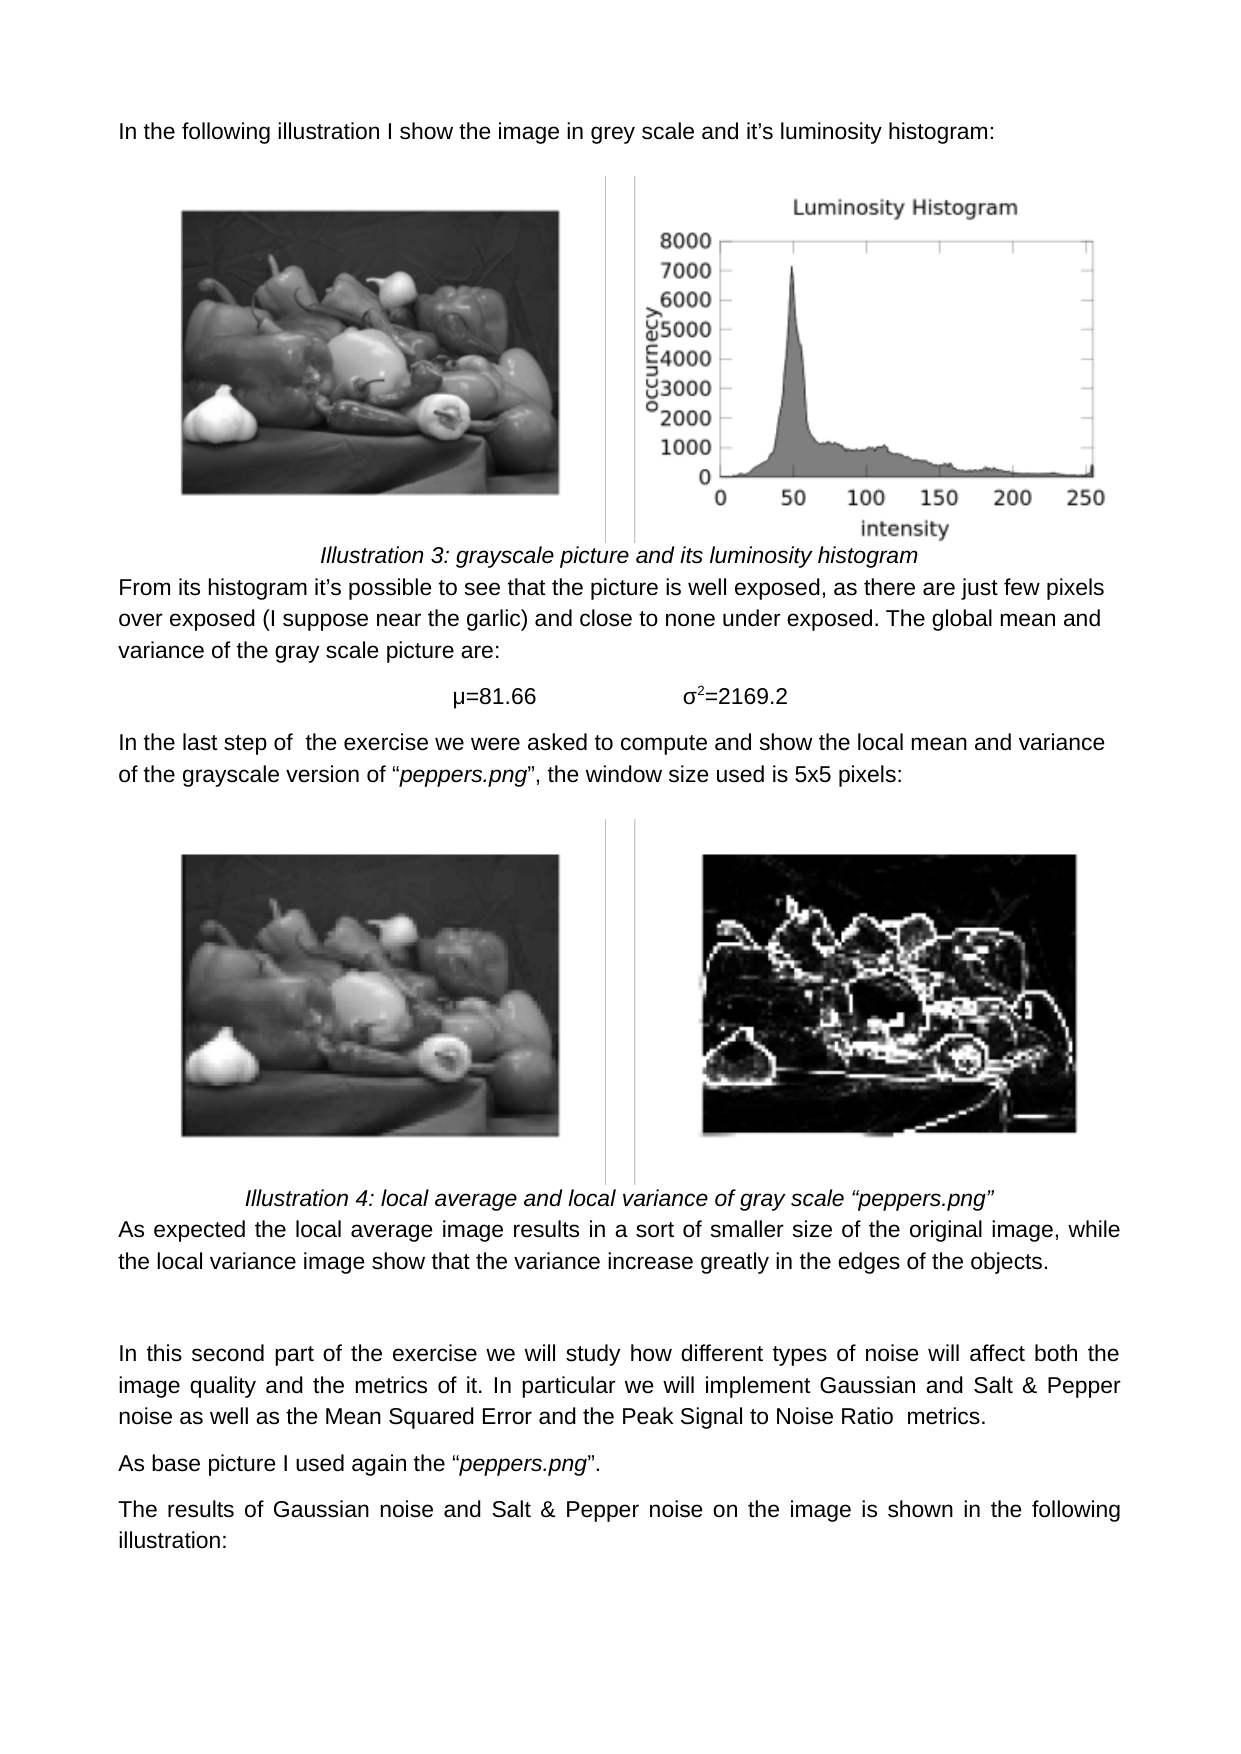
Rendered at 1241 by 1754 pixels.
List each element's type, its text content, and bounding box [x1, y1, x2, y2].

text Illustration 3: grayscale picture and its luminosity histogram [118, 543, 1122, 568]
text [118, 164, 1122, 176]
text From its histogram it’s possible to see that the picture is well exposed, as there are just few pixels over exposed (I suppose near the garlic) and close to none under exposed. The global mean and variance of the gray scale picture are: [118, 568, 1122, 663]
text In the following illustration I show the image in grey scale and it’s luminosity histogram: [118, 118, 1122, 144]
text The results of Gaussian noise and Salt & Pepper noise on the image is shown in the following illustration: [118, 1496, 1122, 1553]
text In this second part of the exercise we will study how different types of noise will affect both the image quality and the metrics of it. In particular we will implement Gaussian and Salt & Pepper noise as well as the Mean Squared Error and the Peak Signal to Noise Ratio metrics. [118, 1340, 1122, 1430]
picture [118, 819, 1123, 1185]
text Illustration 4: local average and local variance of gray scale “peppers.png” [118, 1185, 1122, 1211]
picture [118, 176, 1123, 543]
text As expected the local average image results in a sort of smaller size of the original image, while the local variance image show that the variance increase greatly in the edges of the objects. [118, 1211, 1122, 1274]
text In the last step of the exercise we were asked to compute and show the local mean and variance of the grayscale version of “peppers.png”, the window size used is 5x5 pixels: [118, 729, 1122, 787]
text As base picture I used again the “peppers.png”. [118, 1449, 1122, 1476]
text [118, 807, 1122, 819]
text μ=81.66 σ2=2169.2 [118, 683, 1122, 709]
